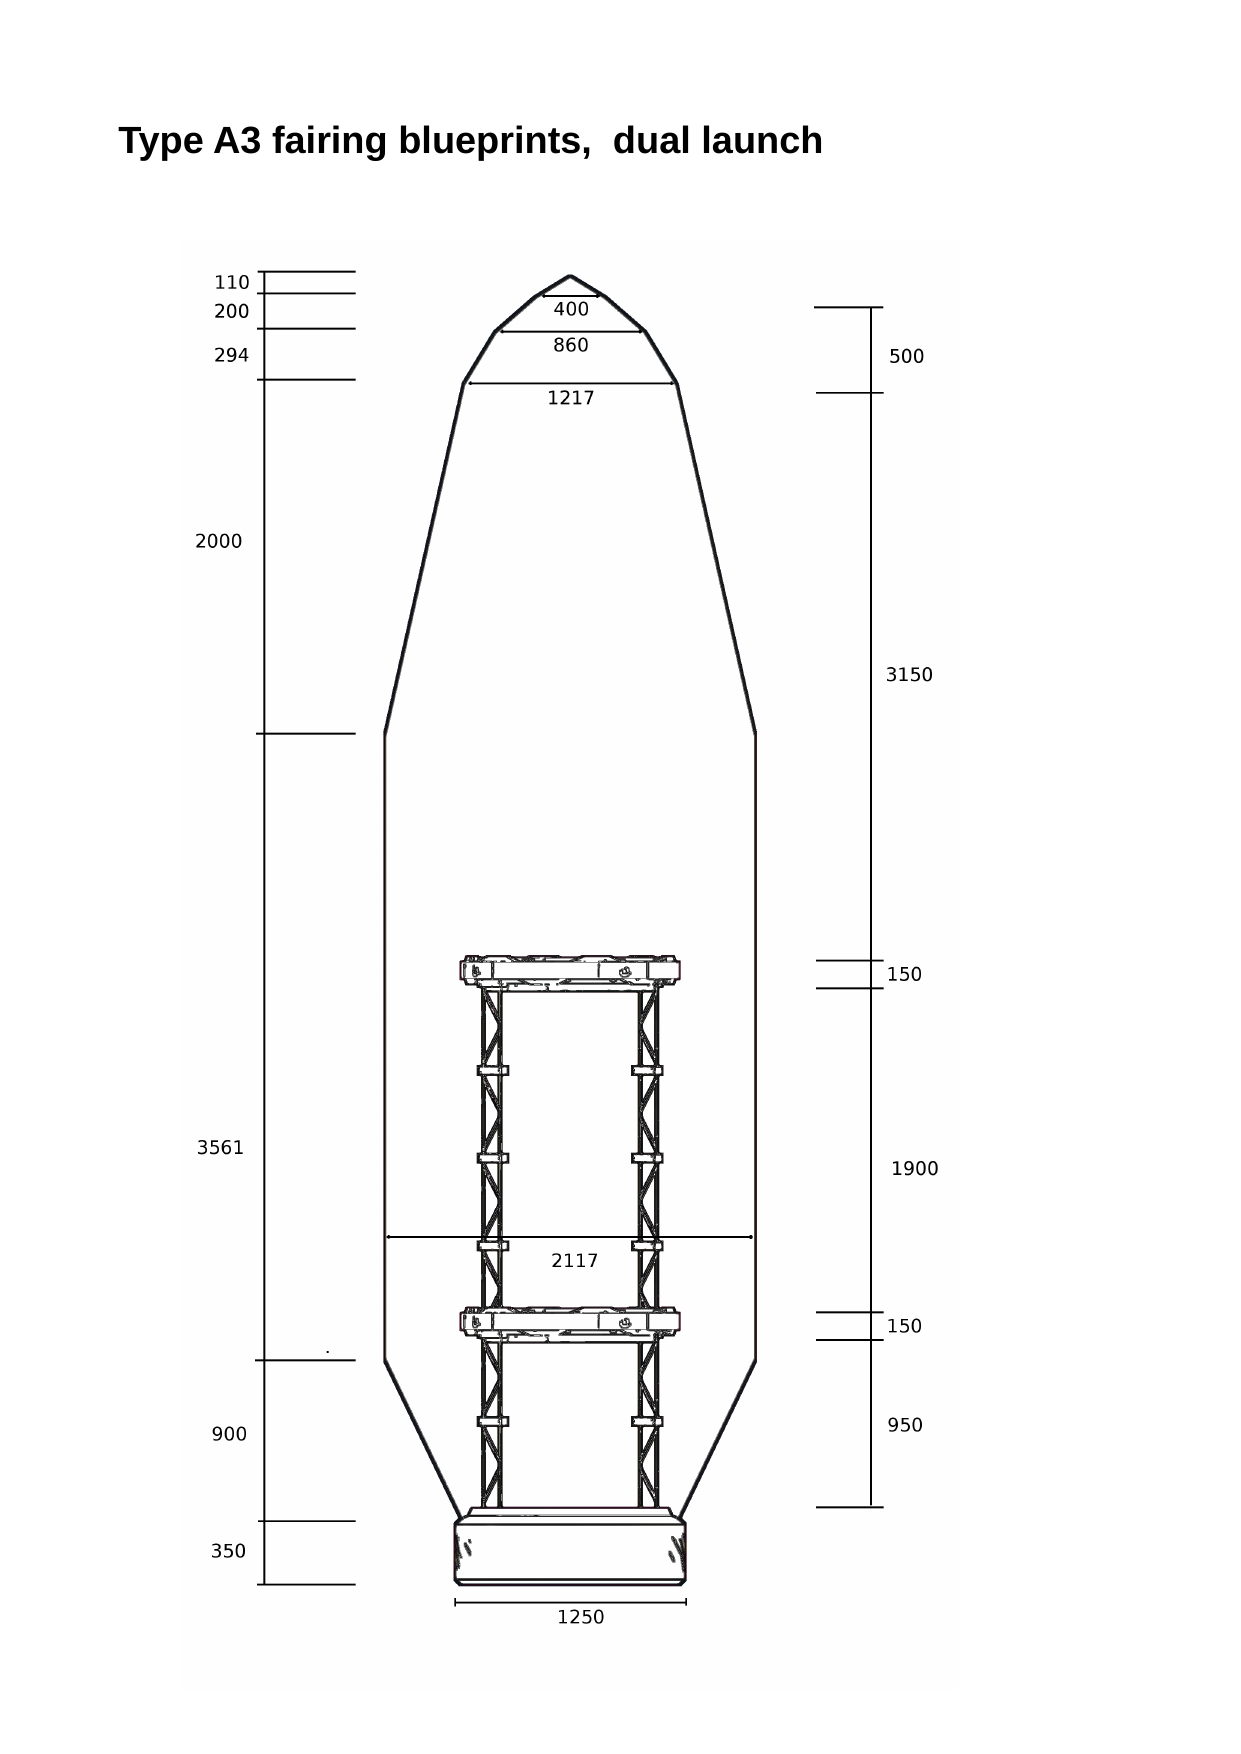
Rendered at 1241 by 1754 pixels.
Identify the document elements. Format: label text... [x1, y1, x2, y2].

subtitle Type A3 fairing blueprints, dual launch [118, 118, 1122, 162]
picture [180, 238, 960, 1690]
